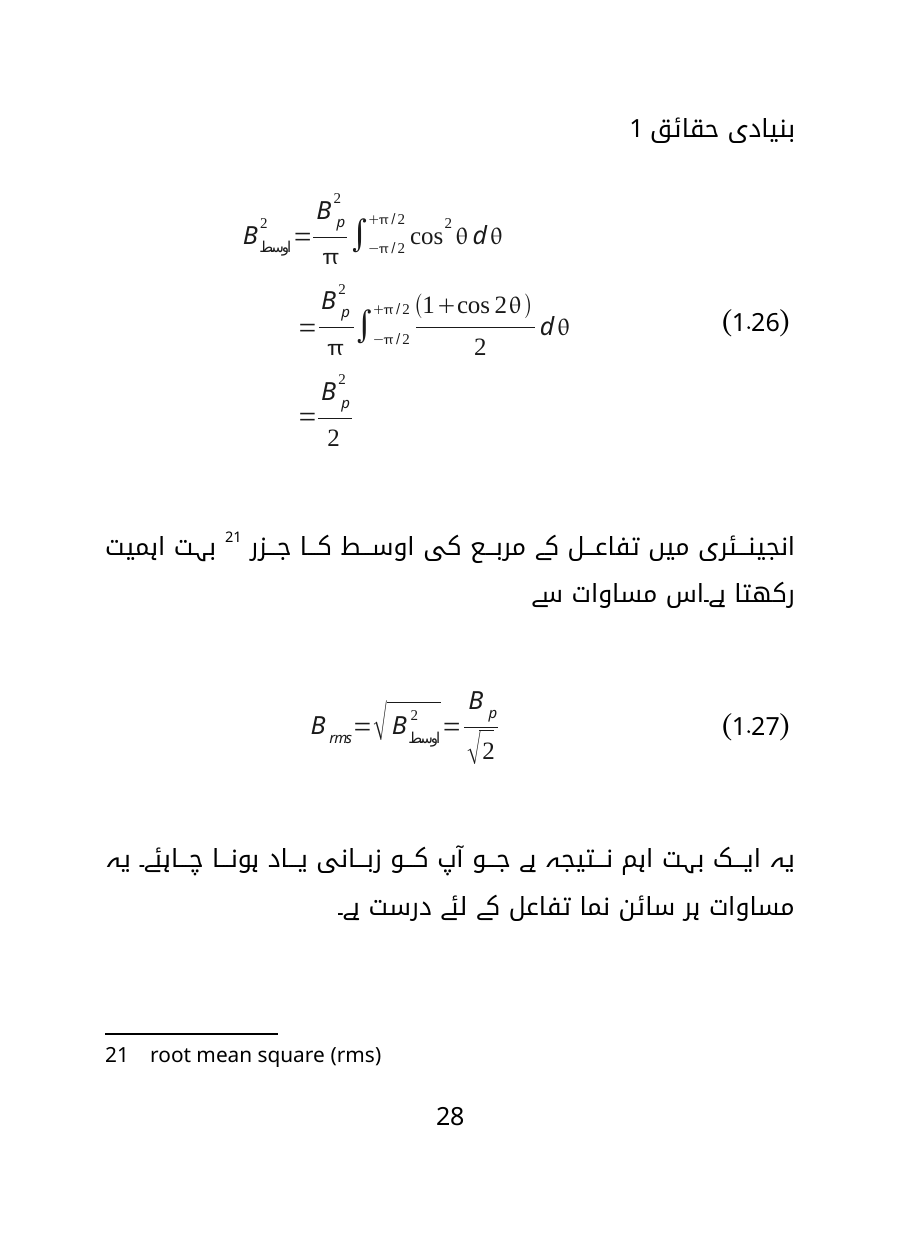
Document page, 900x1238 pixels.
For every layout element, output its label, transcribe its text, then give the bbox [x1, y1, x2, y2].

text یہ ایک بہت اہم نتیجہ ہے جو آپ کو زبانی یاد ہونا چاہئے۔ یہ مساوات ہر سائن نما تفاعل کے لئے درست ہے۔ [105, 836, 795, 931]
text root mean square (rms) [105, 1040, 795, 1068]
table_header (1.26) [697, 183, 795, 477]
table_header (1.27) [693, 677, 795, 789]
table_header [105, 677, 692, 789]
text انجینئری میں تفاعل کے مربع کی اوسط کا جزر بہت اہمیت رکھتا ہے۔اس مساوات سے [105, 523, 795, 618]
table_header [105, 183, 697, 477]
